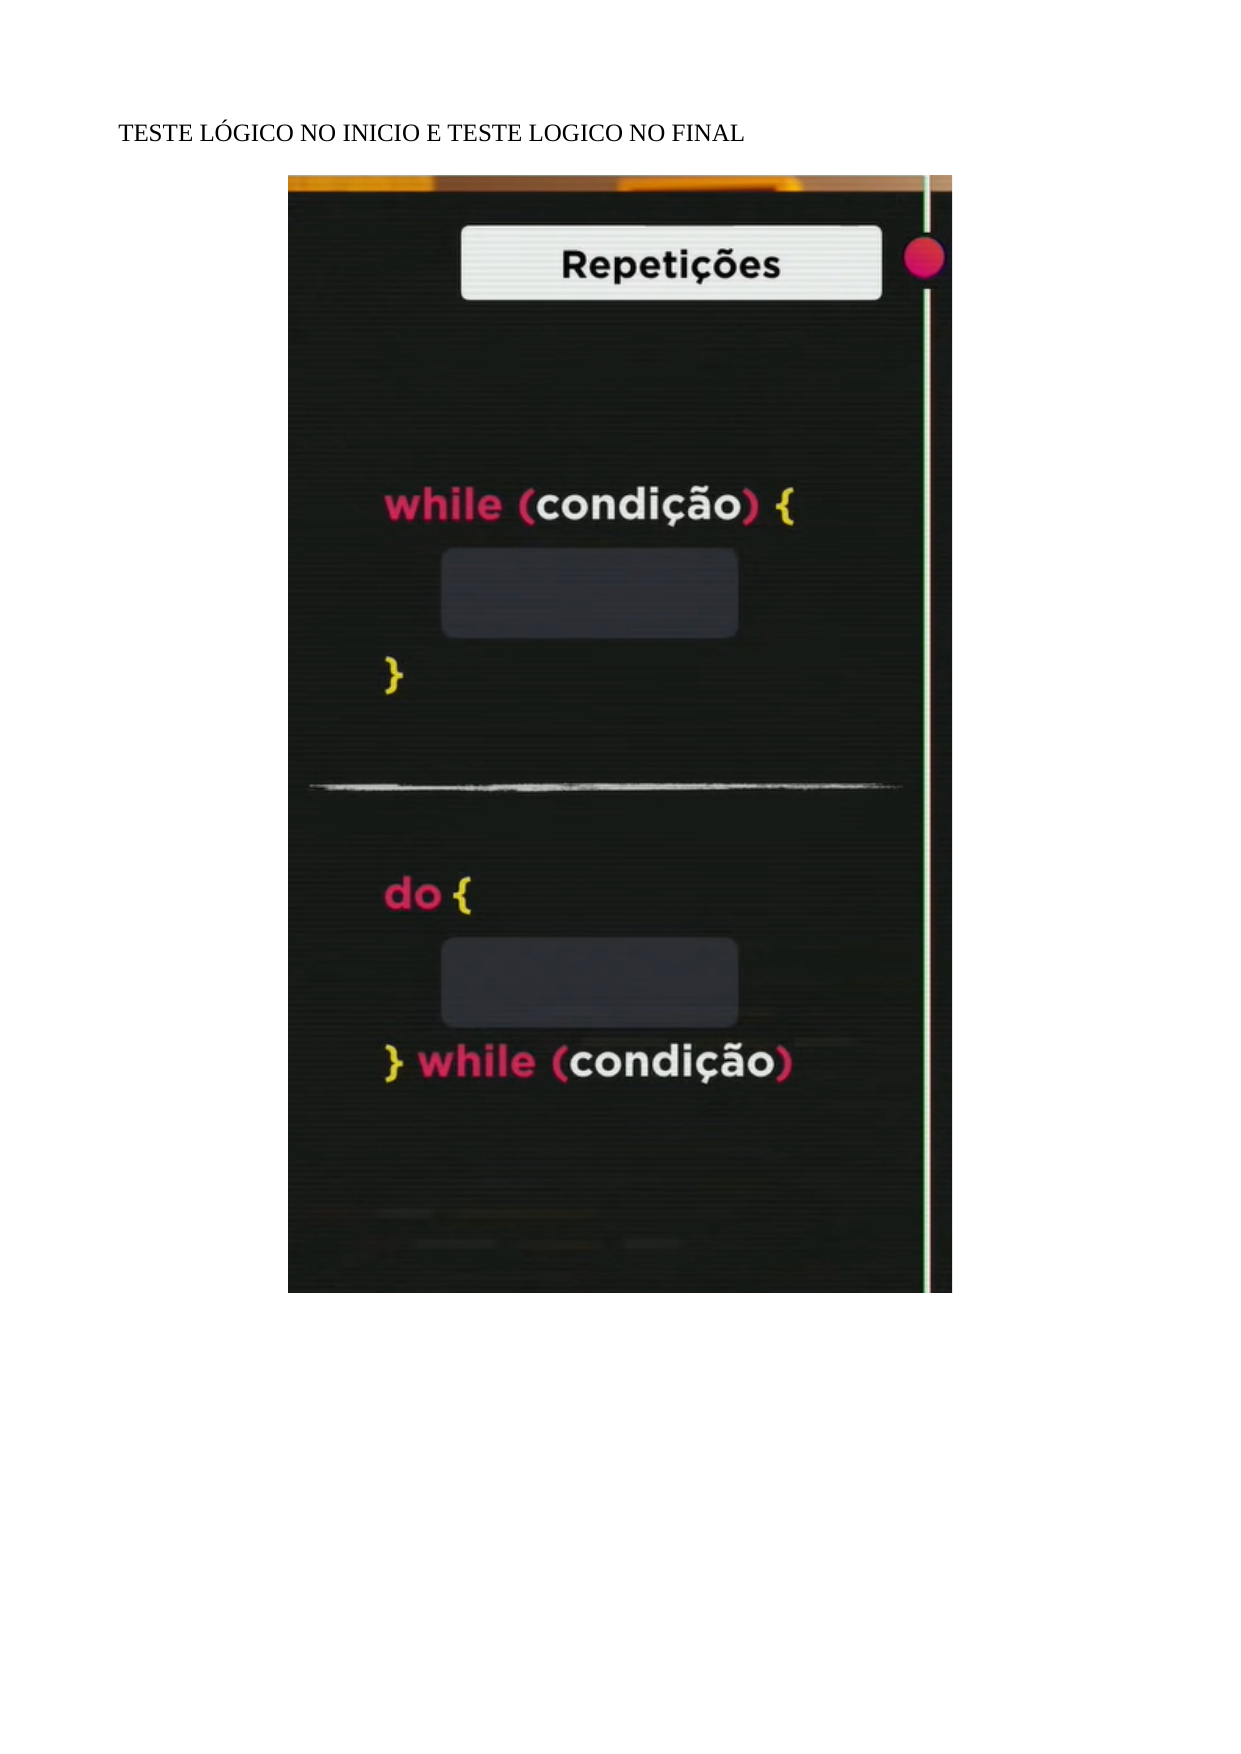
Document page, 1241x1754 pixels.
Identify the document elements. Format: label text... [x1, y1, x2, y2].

picture [288, 175, 953, 1293]
text TESTE LÓGICO NO INICIO E TESTE LOGICO NO FINAL [118, 118, 1122, 147]
